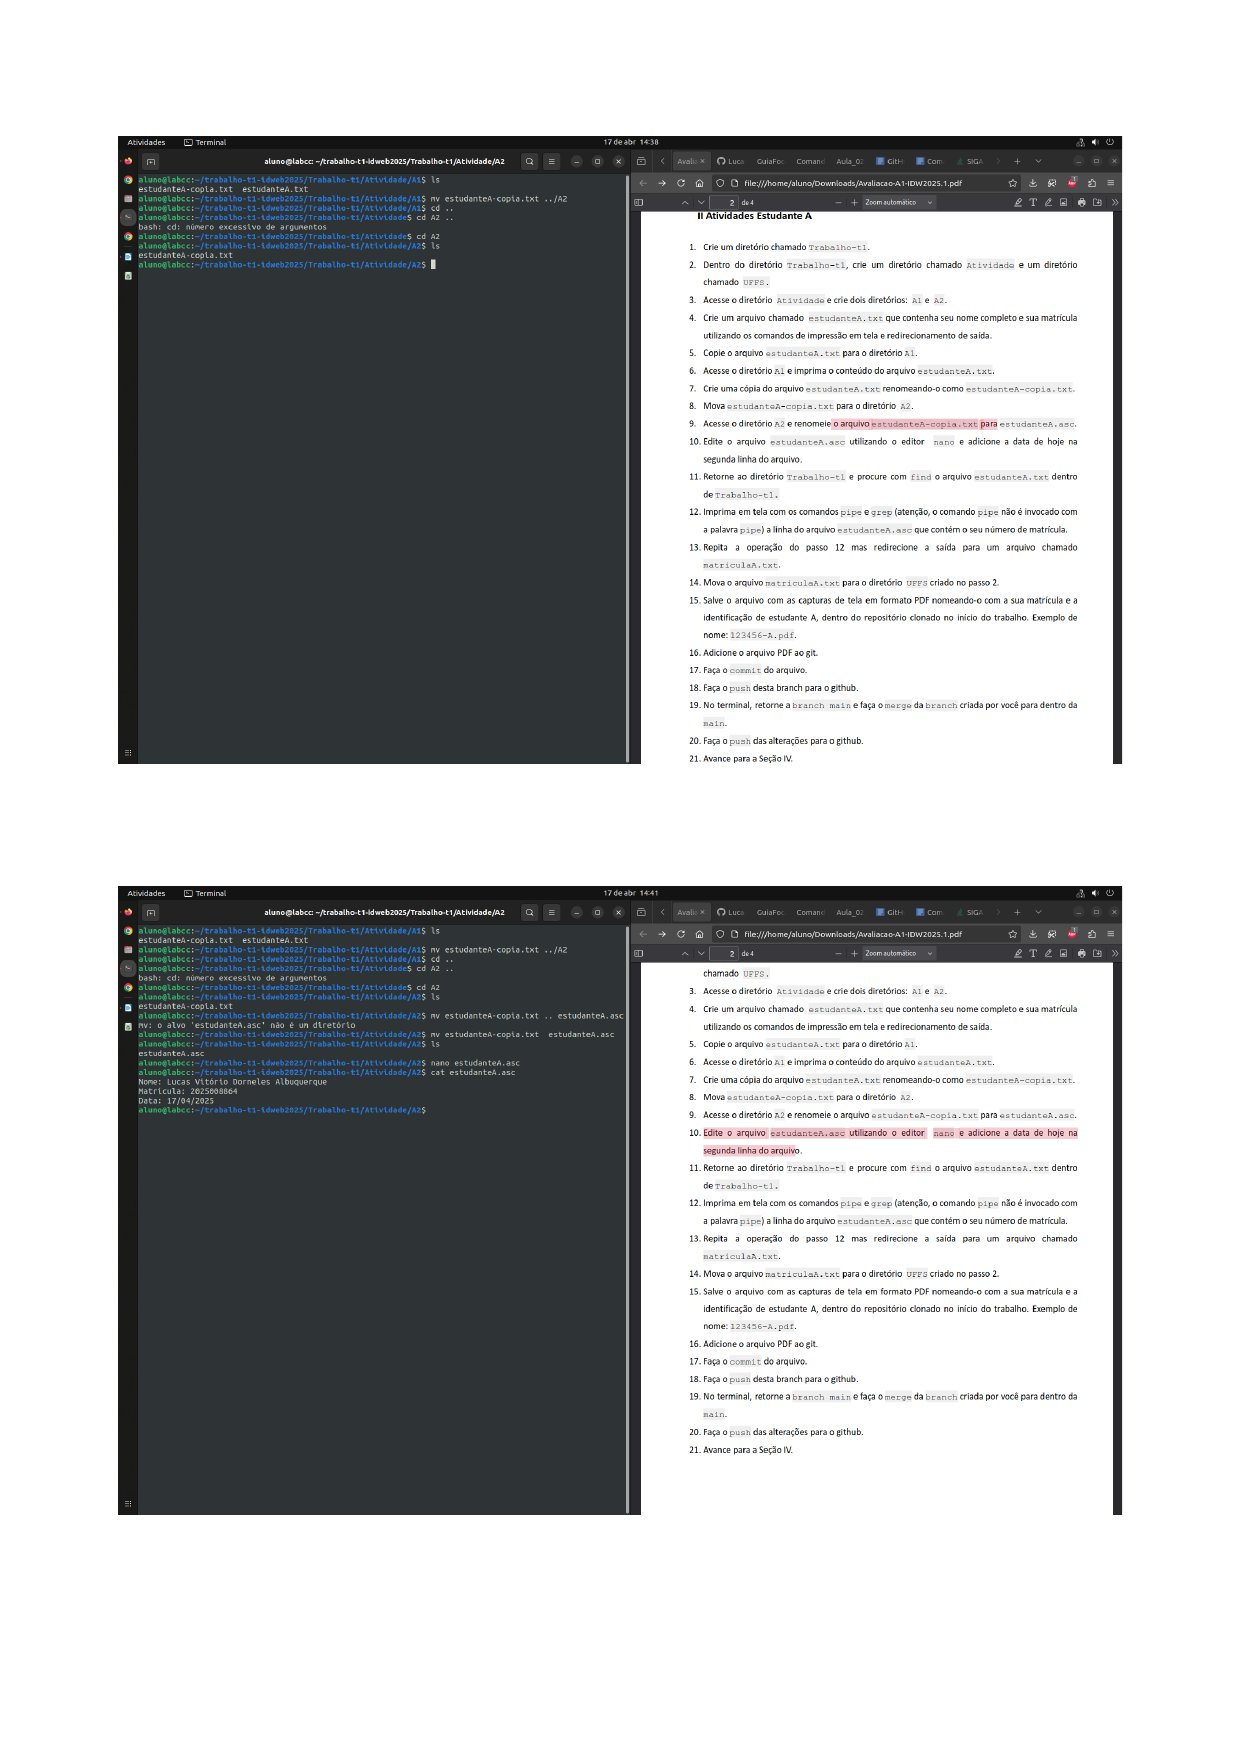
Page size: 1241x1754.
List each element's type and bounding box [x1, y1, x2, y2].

picture [118, 136, 1123, 764]
picture [118, 886, 1123, 1515]
